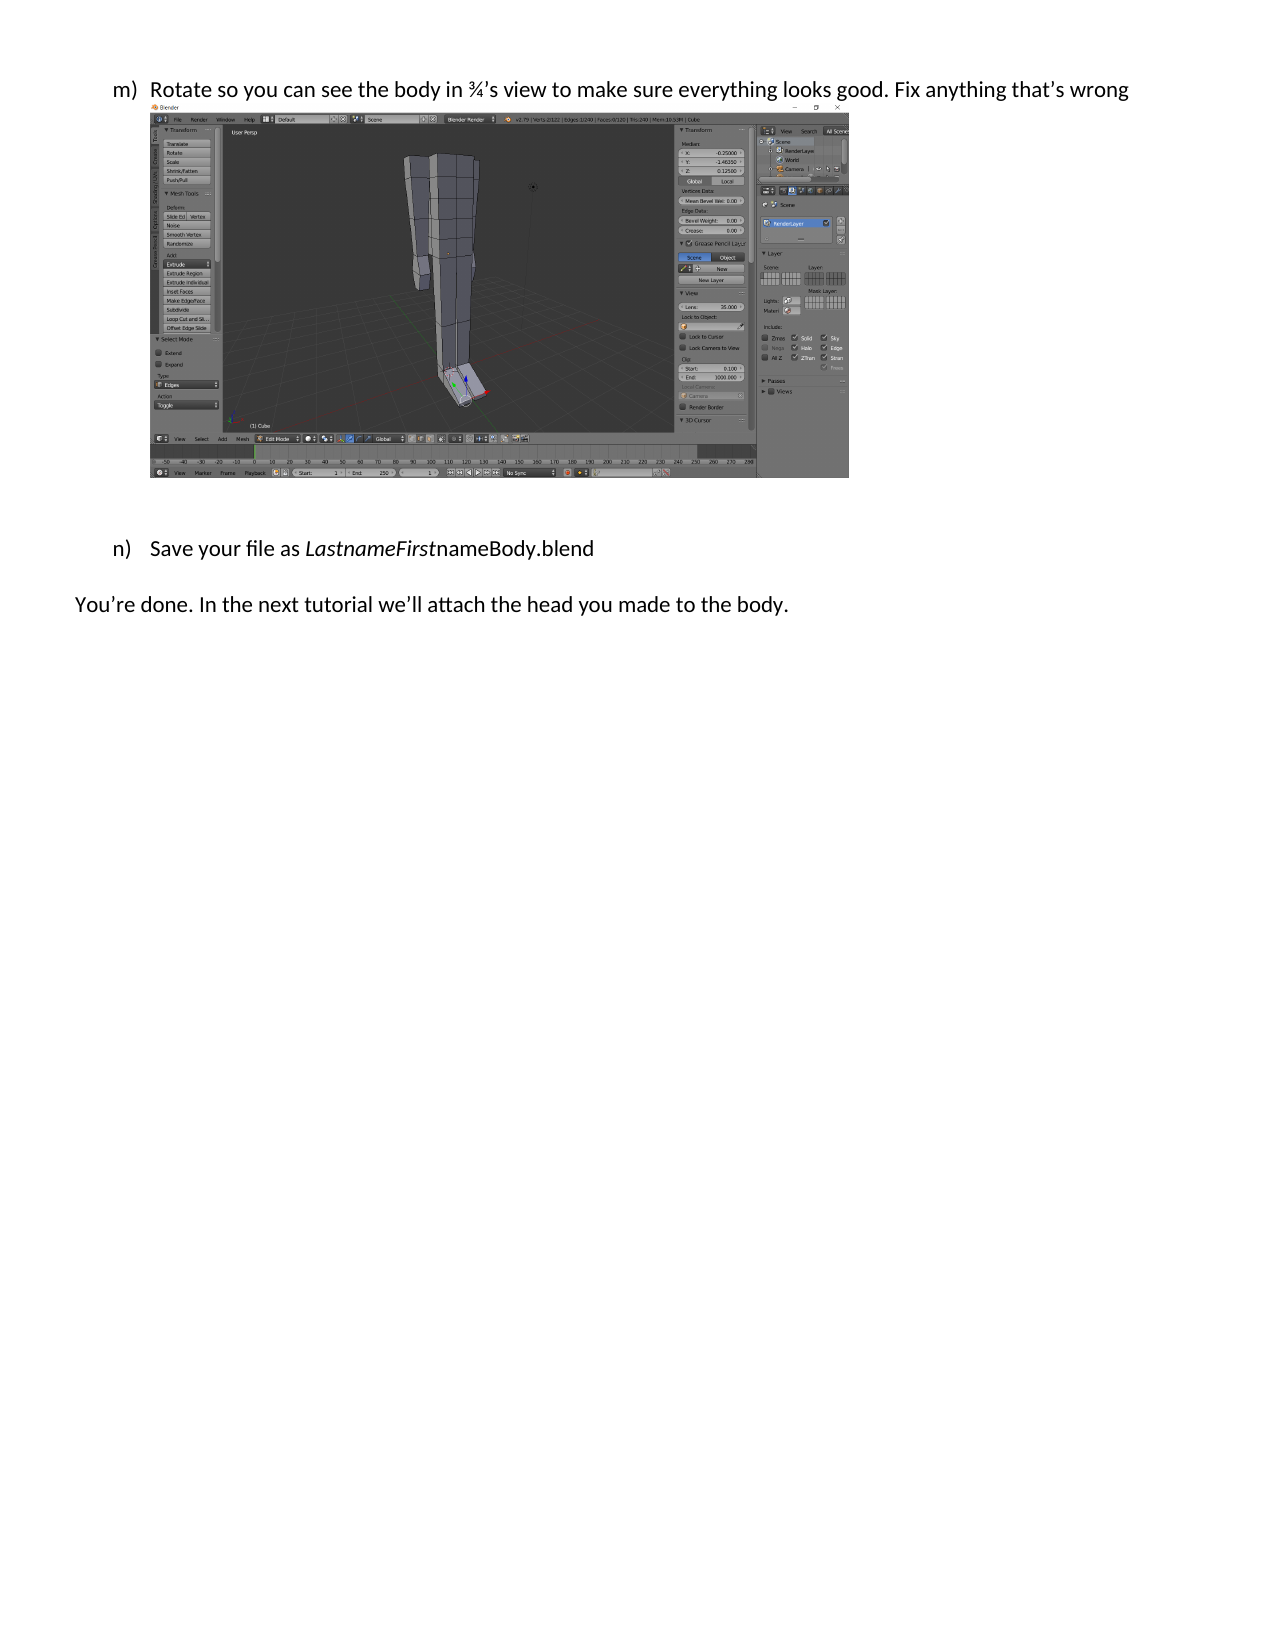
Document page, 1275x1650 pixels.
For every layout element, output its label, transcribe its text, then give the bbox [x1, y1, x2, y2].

text You’re done. In the next tutorial we’ll attach the head you made to the body. [75, 590, 1200, 618]
list Save your file as LastnameFirstnameBody.blend [112, 534, 1200, 562]
list Rotate so you can see the body in ¾’s view to make sure everything looks good. Fix anything that’s wrong [112, 75, 1200, 478]
